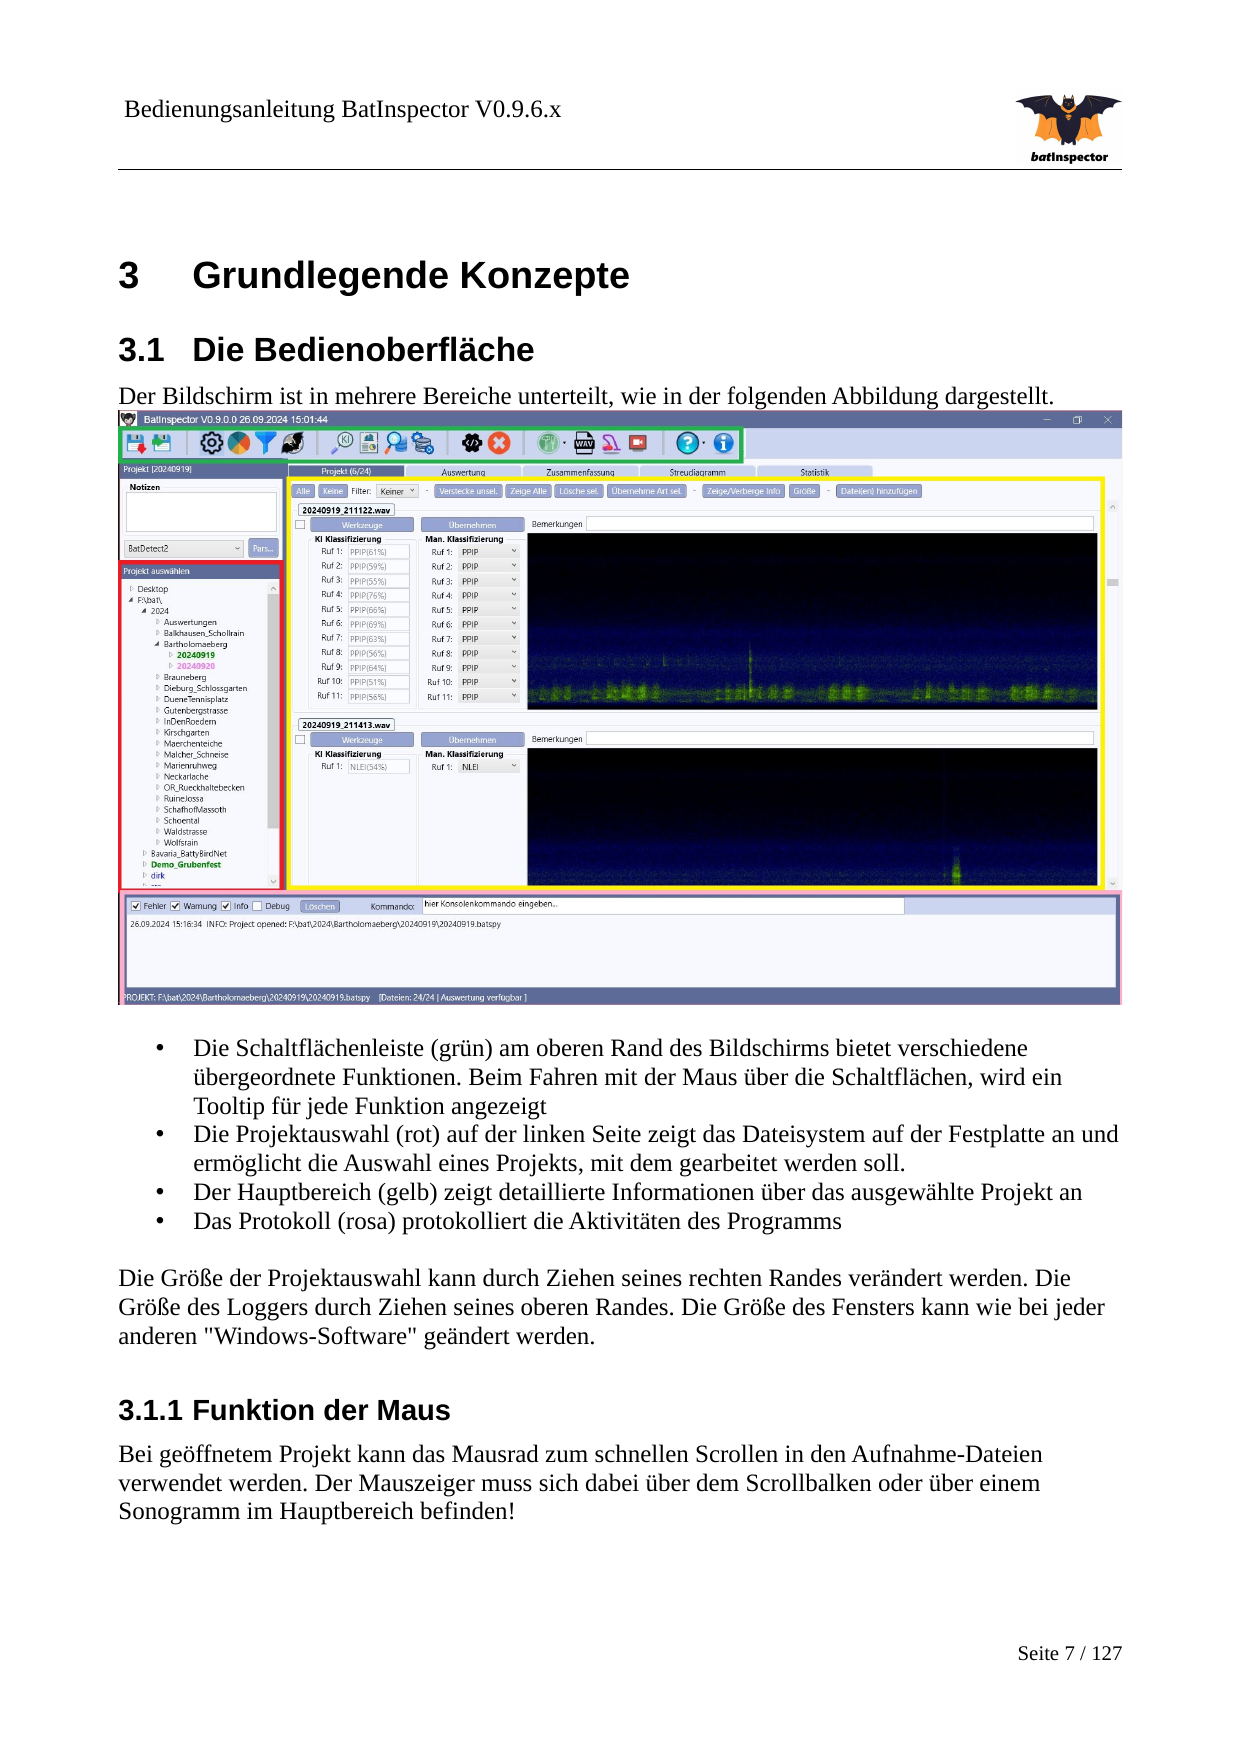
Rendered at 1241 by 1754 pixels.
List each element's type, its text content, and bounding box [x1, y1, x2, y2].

text Die Größe der Projektauswahl kann durch Ziehen seines rechten Randes verändert werden. Die Größe des Loggers durch Ziehen seines oberen Randes. Die Größe des Fensters kann wie bei jeder anderen "Windows-Software" geändert werden. [118, 1263, 1122, 1349]
list Der Hauptbereich (gelb) zeigt detaillierte Informationen über das ausgewählte Projekt an [156, 1177, 1122, 1206]
text Bei geöffnetem Projekt kann das Mausrad zum schnellen Scrollen in den Aufnahme-Dateien verwendet werden. Der Mauszeiger muss sich dabei über dem Scrollbalken oder über einem Sonogramm im Hauptbereich befinden! [118, 1439, 1122, 1525]
list Das Protokoll (rosa) protokolliert die Aktivitäten des Programms [156, 1206, 1122, 1234]
subtitle Die Bedienoberfläche [118, 330, 1122, 369]
subtitle Grundlegende Konzepte [118, 253, 1122, 297]
list Die Schaltflächenleiste (grün) am oberen Rand des Bildschirms bietet verschiedene übergeordnete Funktionen. Beim Fahren mit der Maus über die Schaltflächen, wird ein Tooltip für jede Funktion angezeigt [156, 1033, 1122, 1119]
list Die Projektauswahl (rot) auf der linken Seite zeigt das Dateisystem auf der Festplatte an und ermöglicht die Auswahl eines Projekts, mit dem gearbeitet werden soll. [156, 1119, 1122, 1177]
picture [1015, 88, 1125, 165]
picture [118, 410, 1123, 1005]
text Der Bildschirm ist in mehrere Bereiche unterteilt, wie in der folgenden Abbildung dargestellt. [118, 381, 1122, 410]
subtitle Funktion der Maus [118, 1393, 1122, 1426]
